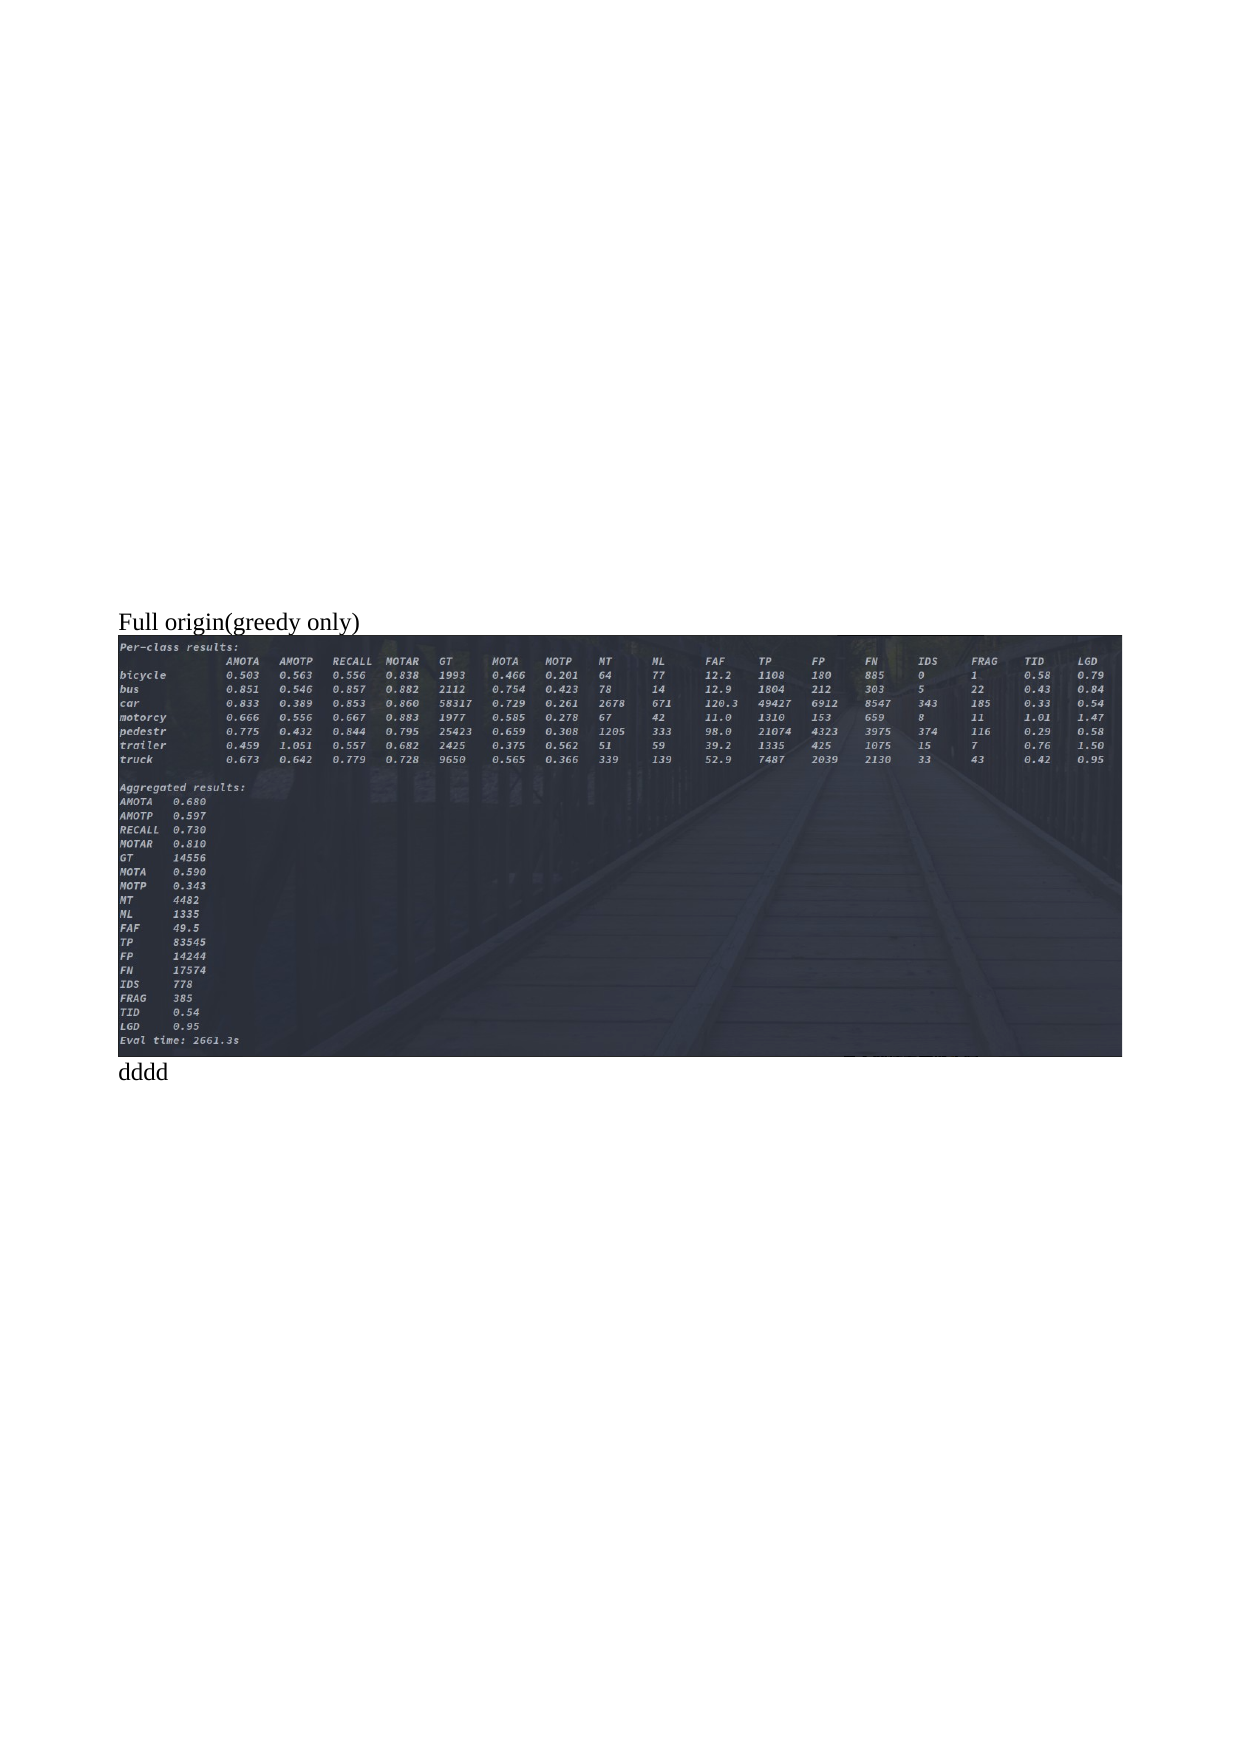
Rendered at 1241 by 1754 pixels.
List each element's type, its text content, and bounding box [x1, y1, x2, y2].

picture [118, 635, 1123, 1057]
text Full origin(greedy only) [118, 607, 1122, 635]
text dddd [118, 1057, 1122, 1086]
